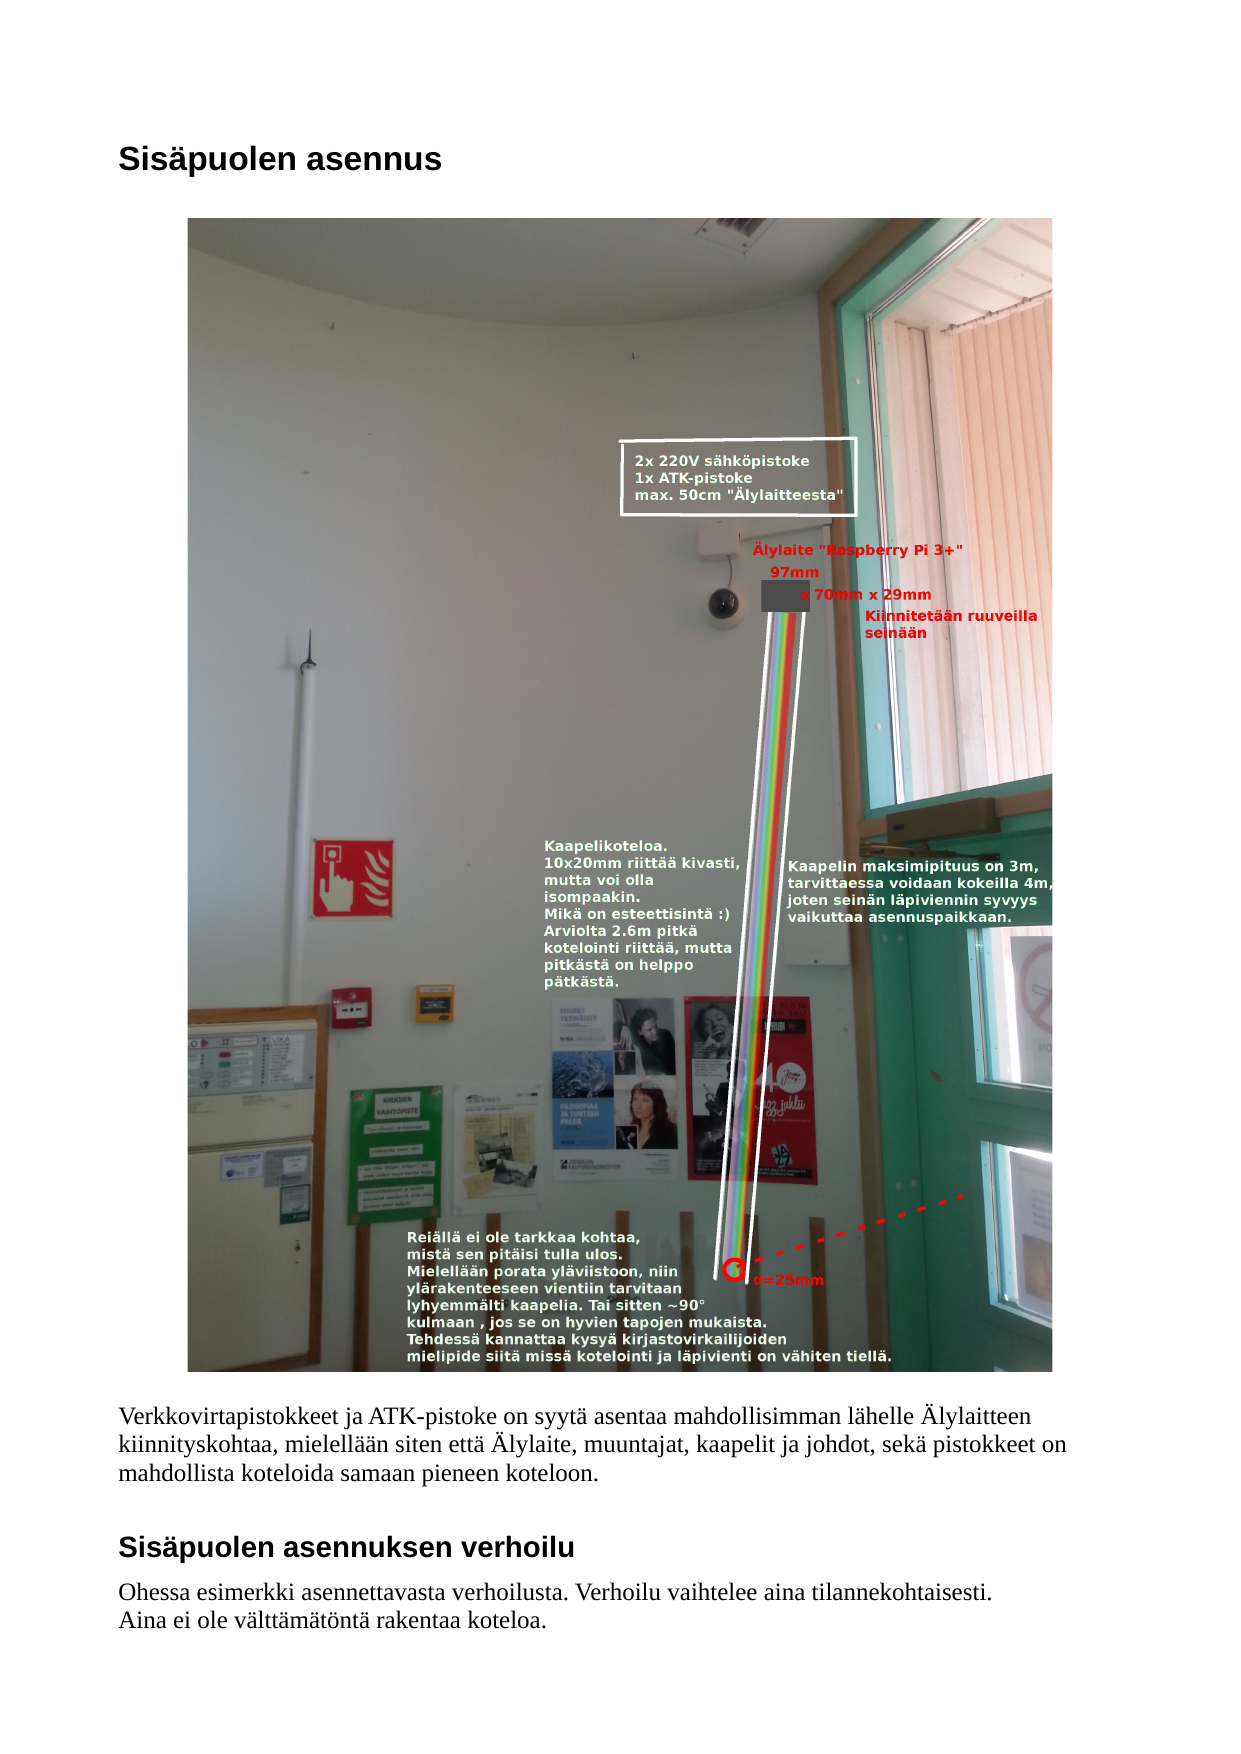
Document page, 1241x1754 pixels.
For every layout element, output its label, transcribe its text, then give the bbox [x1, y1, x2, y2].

text Verkkovirtapistokkeet ja ATK-pistoke on syytä asentaa mahdollisimman lähelle Älylaitteen kiinnityskohtaa, mielellään siten että Älylaite, muuntajat, kaapelit ja johdot, sekä pistokkeet on mahdollista koteloida samaan pieneen koteloon. [118, 1401, 1122, 1487]
subtitle Sisäpuolen asennus [118, 139, 1122, 178]
text Aina ei ole välttämätöntä rakentaa koteloa. [118, 1605, 1122, 1634]
text Ohessa esimerkki asennettavasta verhoilusta. Verhoilu vaihtelee aina tilannekohtaisesti. [118, 1577, 1122, 1605]
picture [187, 218, 1053, 1372]
subtitle Sisäpuolen asennuksen verhoilu [118, 1530, 1122, 1564]
